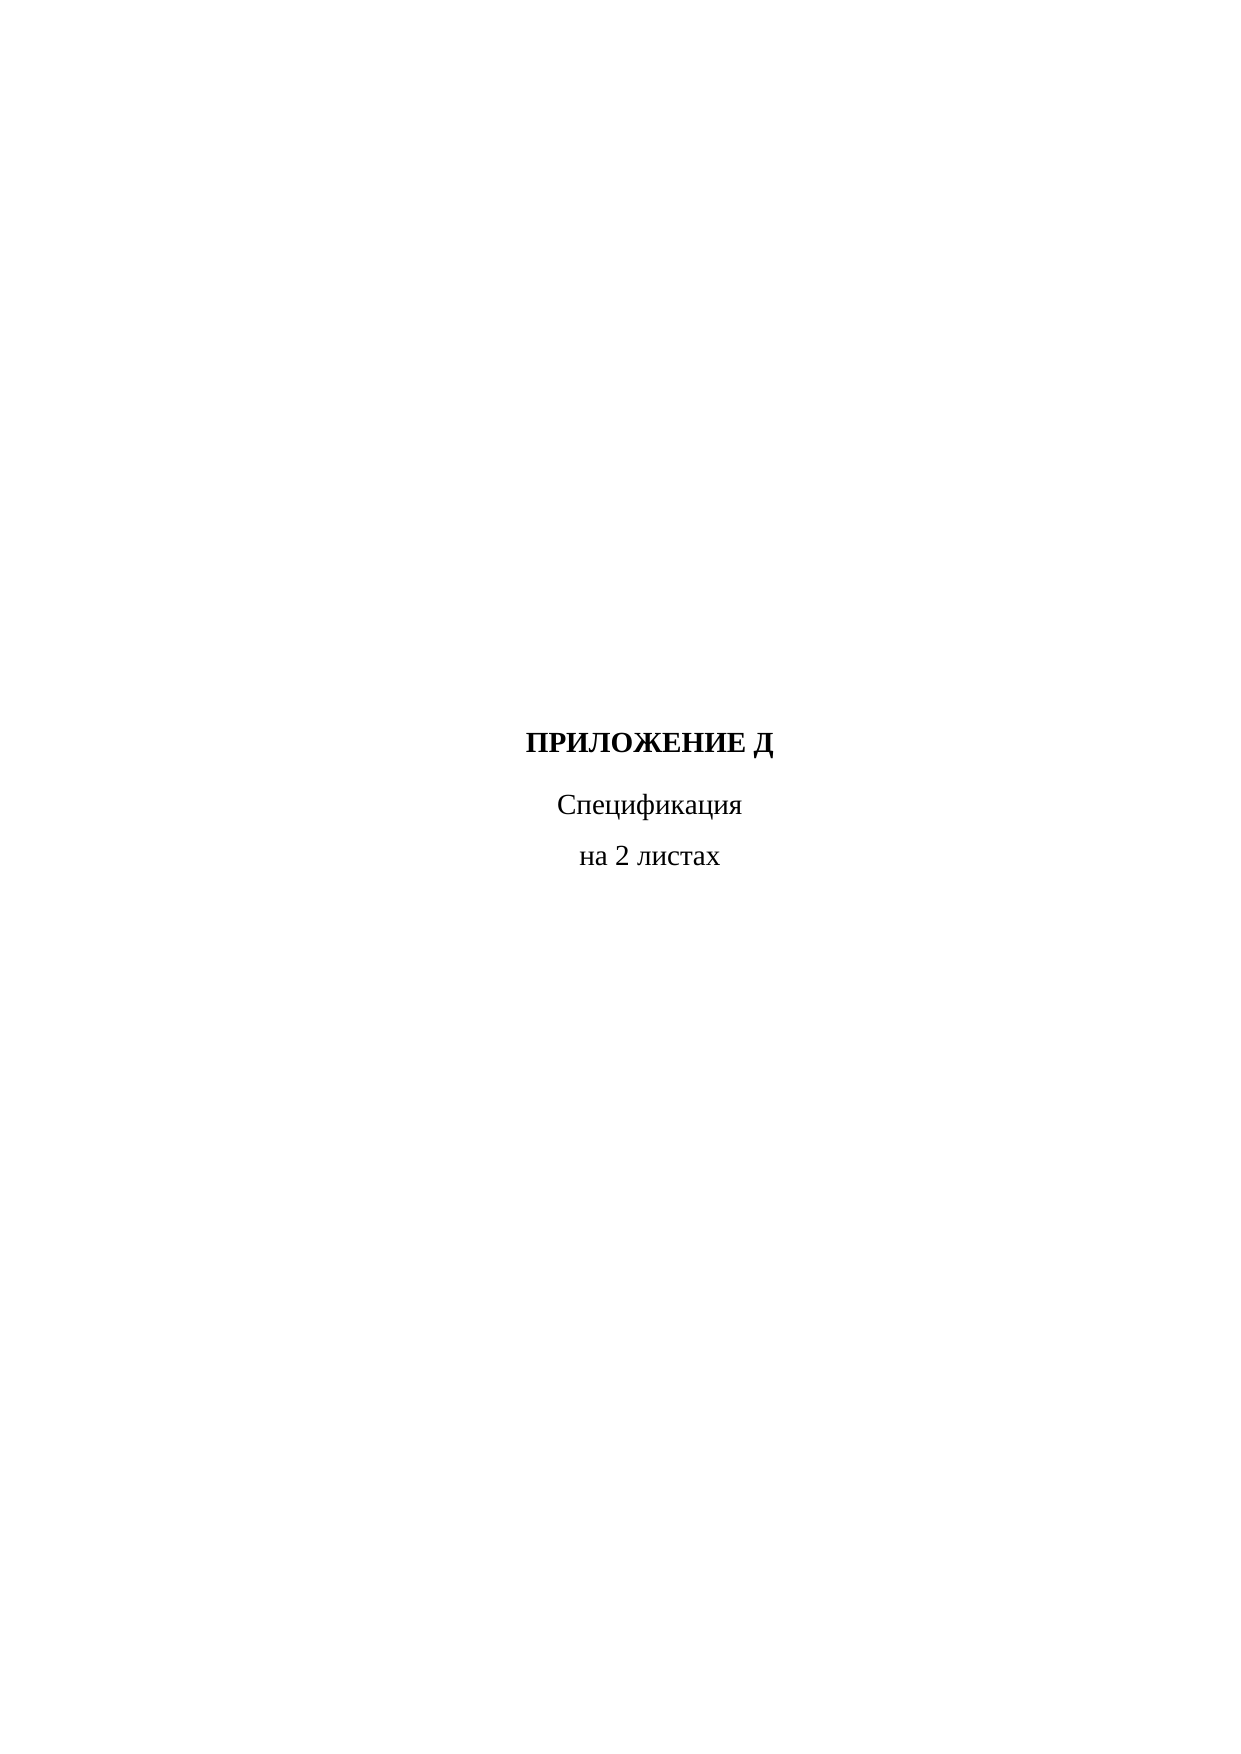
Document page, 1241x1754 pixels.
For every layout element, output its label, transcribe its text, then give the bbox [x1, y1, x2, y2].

text на 2 листах [148, 838, 1152, 871]
subtitle ПРИЛОЖЕНИЕ Д [148, 725, 1152, 758]
text Спецификация [148, 787, 1152, 821]
